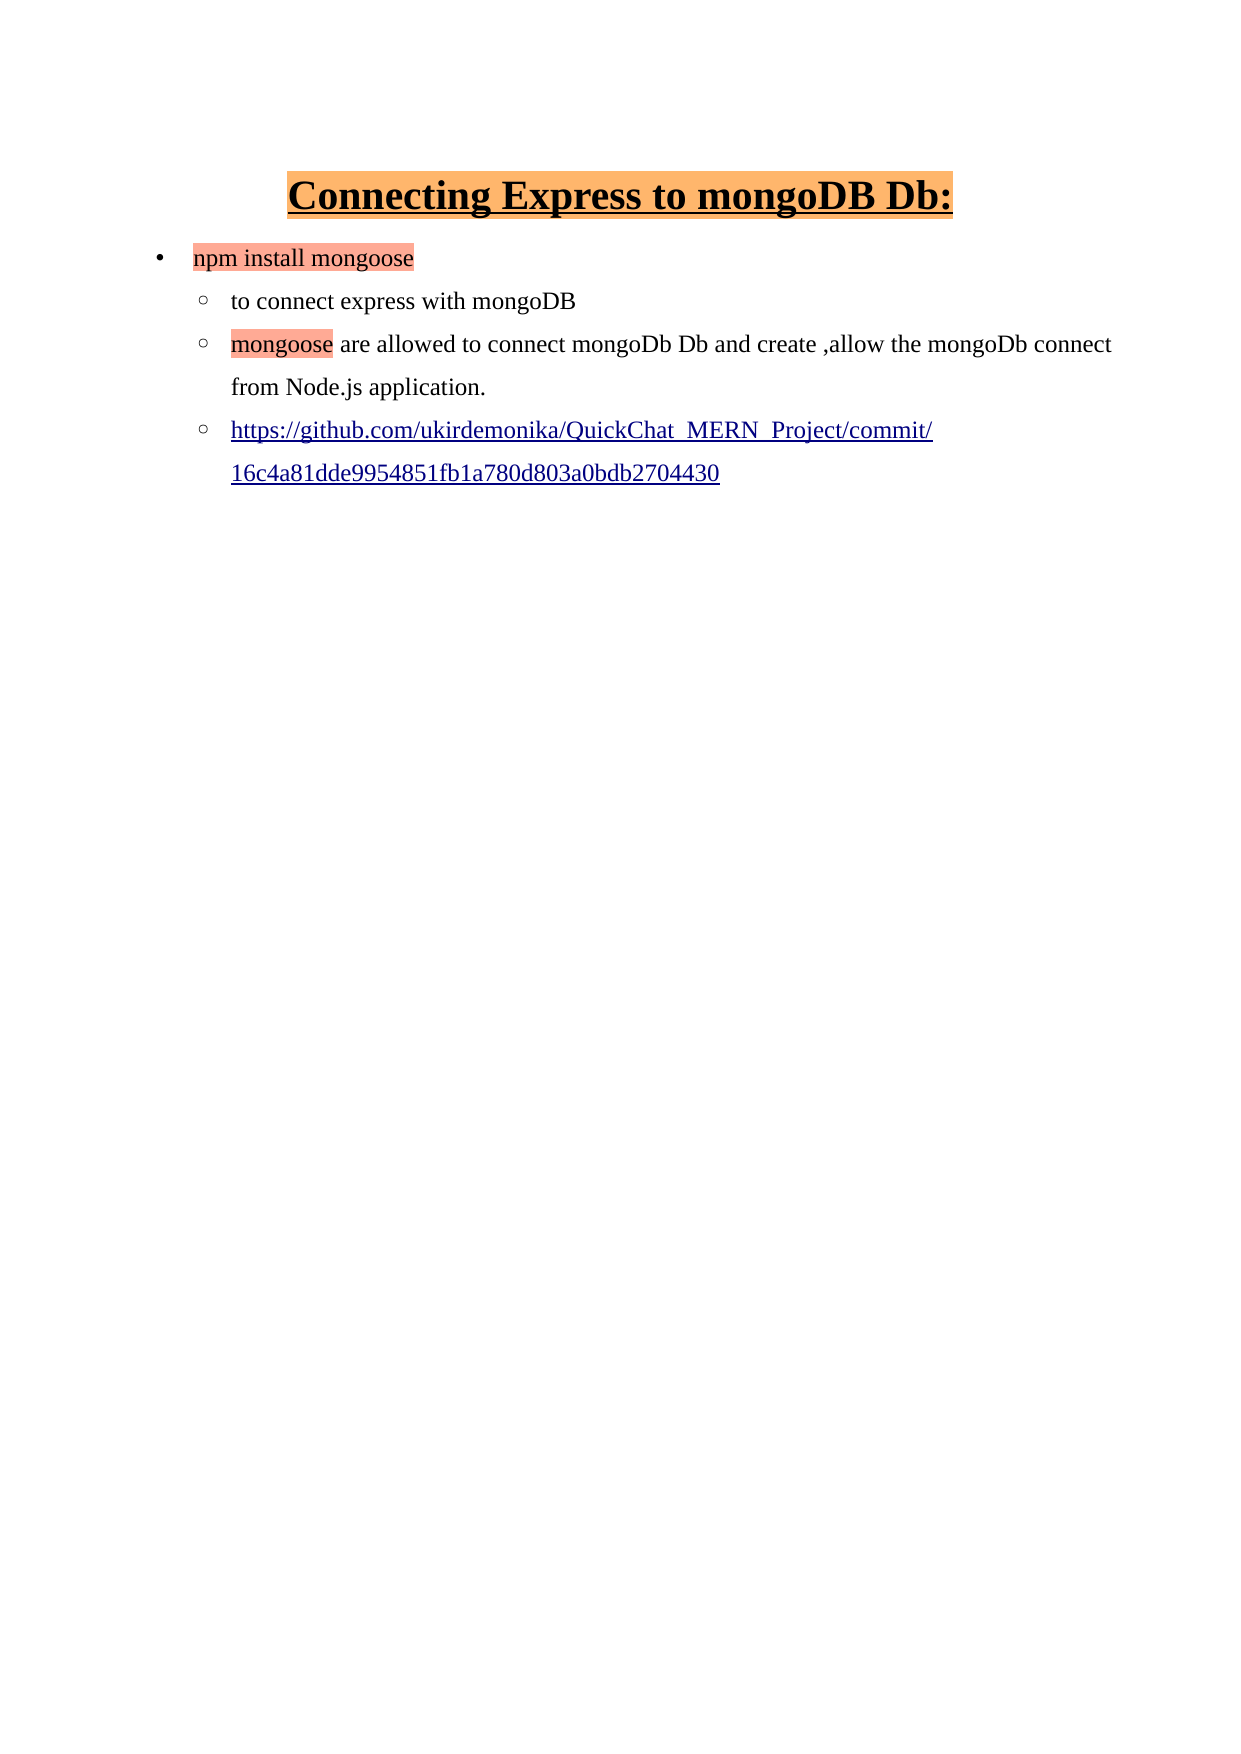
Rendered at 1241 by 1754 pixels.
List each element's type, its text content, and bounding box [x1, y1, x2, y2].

text Connecting Express to mongoDB Db: [118, 118, 1122, 219]
list https://github.com/ukirdemonika/QuickChat_MERN_Project/commit/16c4a81dde9954851fb1a780d803a0bdb2704430 [193, 415, 1122, 487]
list mongoose are allowed to connect mongoDb Db and create ,allow the mongoDb connect from Node.js application. [193, 329, 1122, 401]
list to connect express with mongoDB [193, 286, 1122, 314]
list npm install mongoose [156, 243, 1122, 271]
